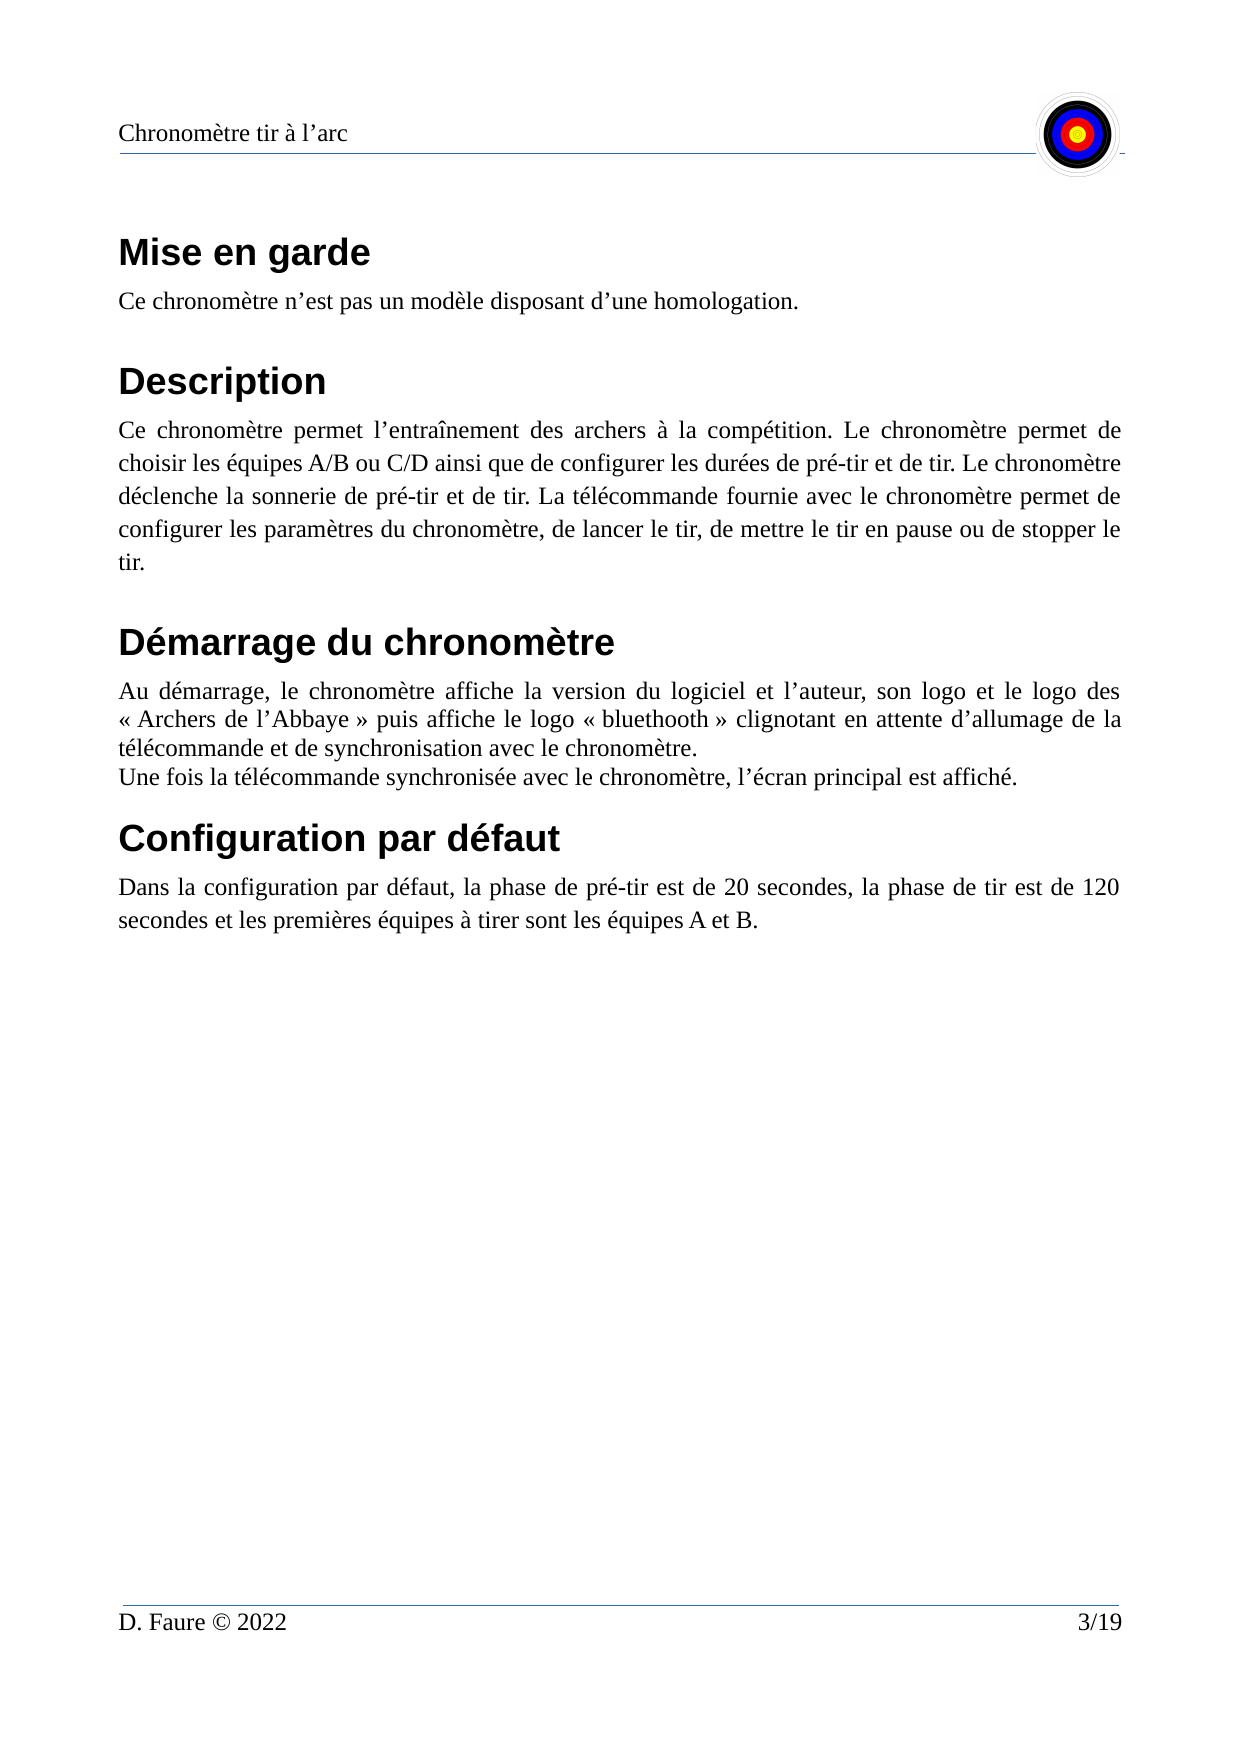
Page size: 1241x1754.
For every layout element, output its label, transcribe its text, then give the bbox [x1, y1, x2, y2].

subtitle Mise en garde [118, 230, 1122, 274]
subtitle Description [118, 359, 1122, 402]
text Au démarrage, le chronomètre affiche la version du logiciel et l’auteur, son logo et le logo des « Archers de l’Abbaye » puis affiche le logo « bluethooth » clignotant en attente d’allumage de la télécommande et de synchronisation avec le chronomètre. [118, 676, 1122, 762]
text Dans la configuration par défaut, la phase de pré-tir est de 20 secondes, la phase de tir est de 120 secondes et les premières équipes à tirer sont les équipes A et B. [118, 872, 1122, 934]
text Ce chronomètre permet l’entraînement des archers à la compétition. Le chronomètre permet de choisir les équipes A/B ou C/D ainsi que de configurer les durées de pré-tir et de tir. Le chronomètre déclenche la sonnerie de pré-tir et de tir. La télécommande fournie avec le chronomètre permet de configurer les paramètres du chronomètre, de lancer le tir, de mettre le tir en pause ou de stopper le tir. [118, 415, 1122, 576]
subtitle Démarrage du chronomètre [118, 620, 1122, 663]
subtitle Configuration par défaut [118, 816, 1122, 859]
picture [1035, 92, 1120, 177]
text Une fois la télécommande synchronisée avec le chronomètre, l’écran principal est affiché. [118, 762, 1122, 791]
text Ce chronomètre n’est pas un modèle disposant d’une homologation. [118, 286, 1122, 315]
